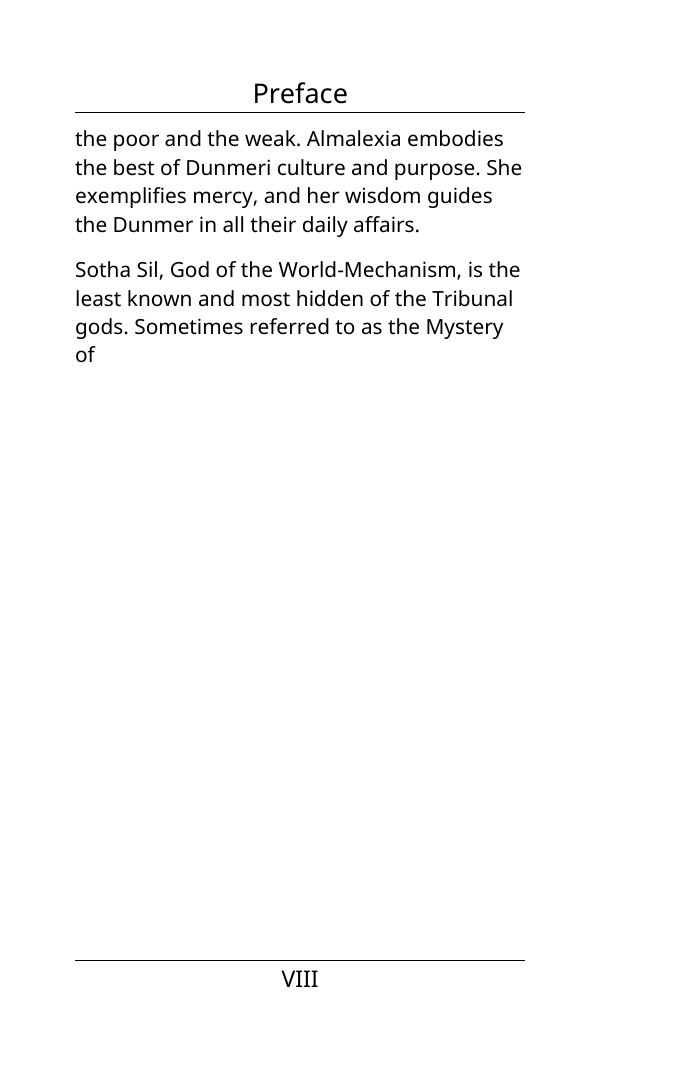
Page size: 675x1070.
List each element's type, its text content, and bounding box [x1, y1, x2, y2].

text Sotha Sil, God of the World-Mechanism, is the least known and most hidden of the Tribunal gods. Sometimes referred to as the Mystery of [75, 255, 525, 369]
text the poor and the weak. Almalexia embodies the best of Dunmeri culture and purpose. She exemplifies mercy, and her wisdom guides the Dunmer in all their daily affairs. [75, 124, 525, 238]
